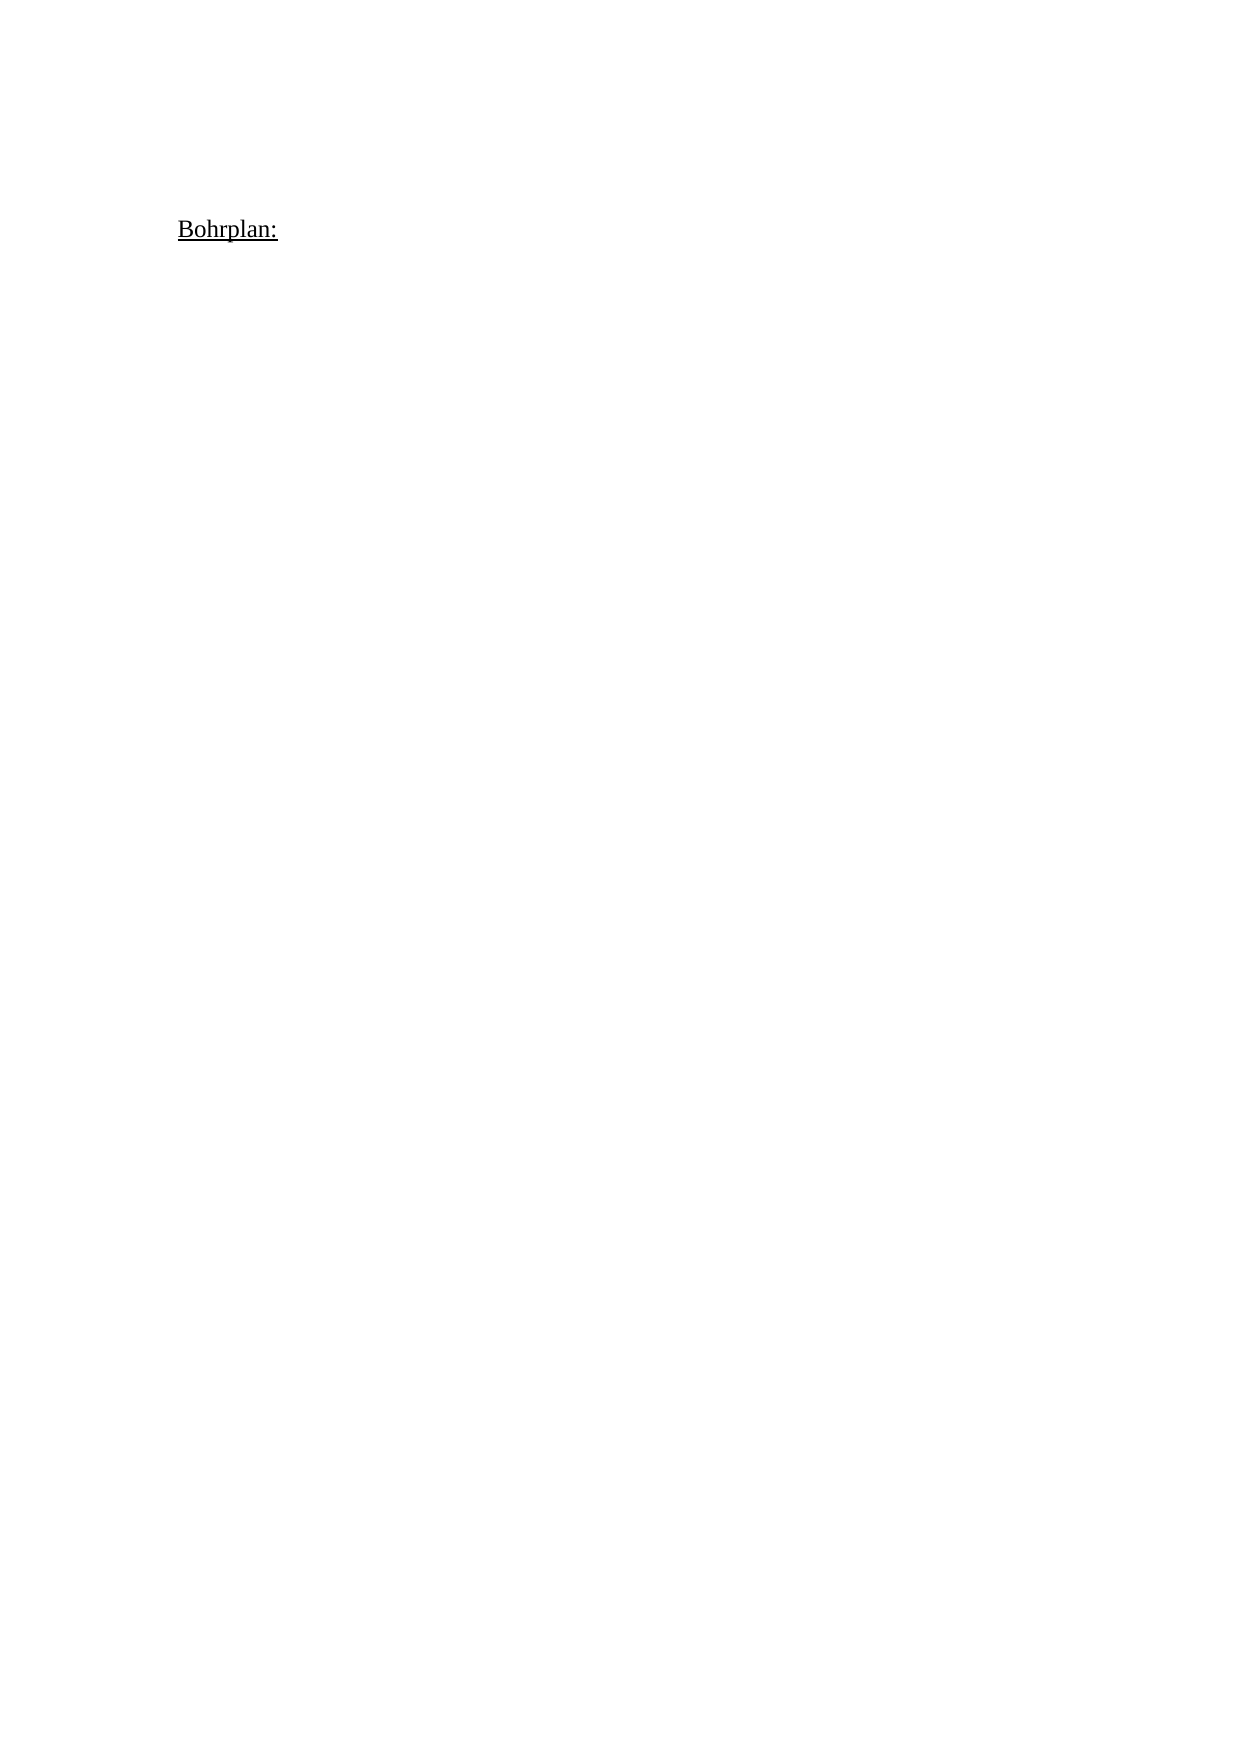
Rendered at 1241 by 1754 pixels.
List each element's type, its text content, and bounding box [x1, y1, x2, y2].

text Bohrplan: [177, 214, 1122, 243]
